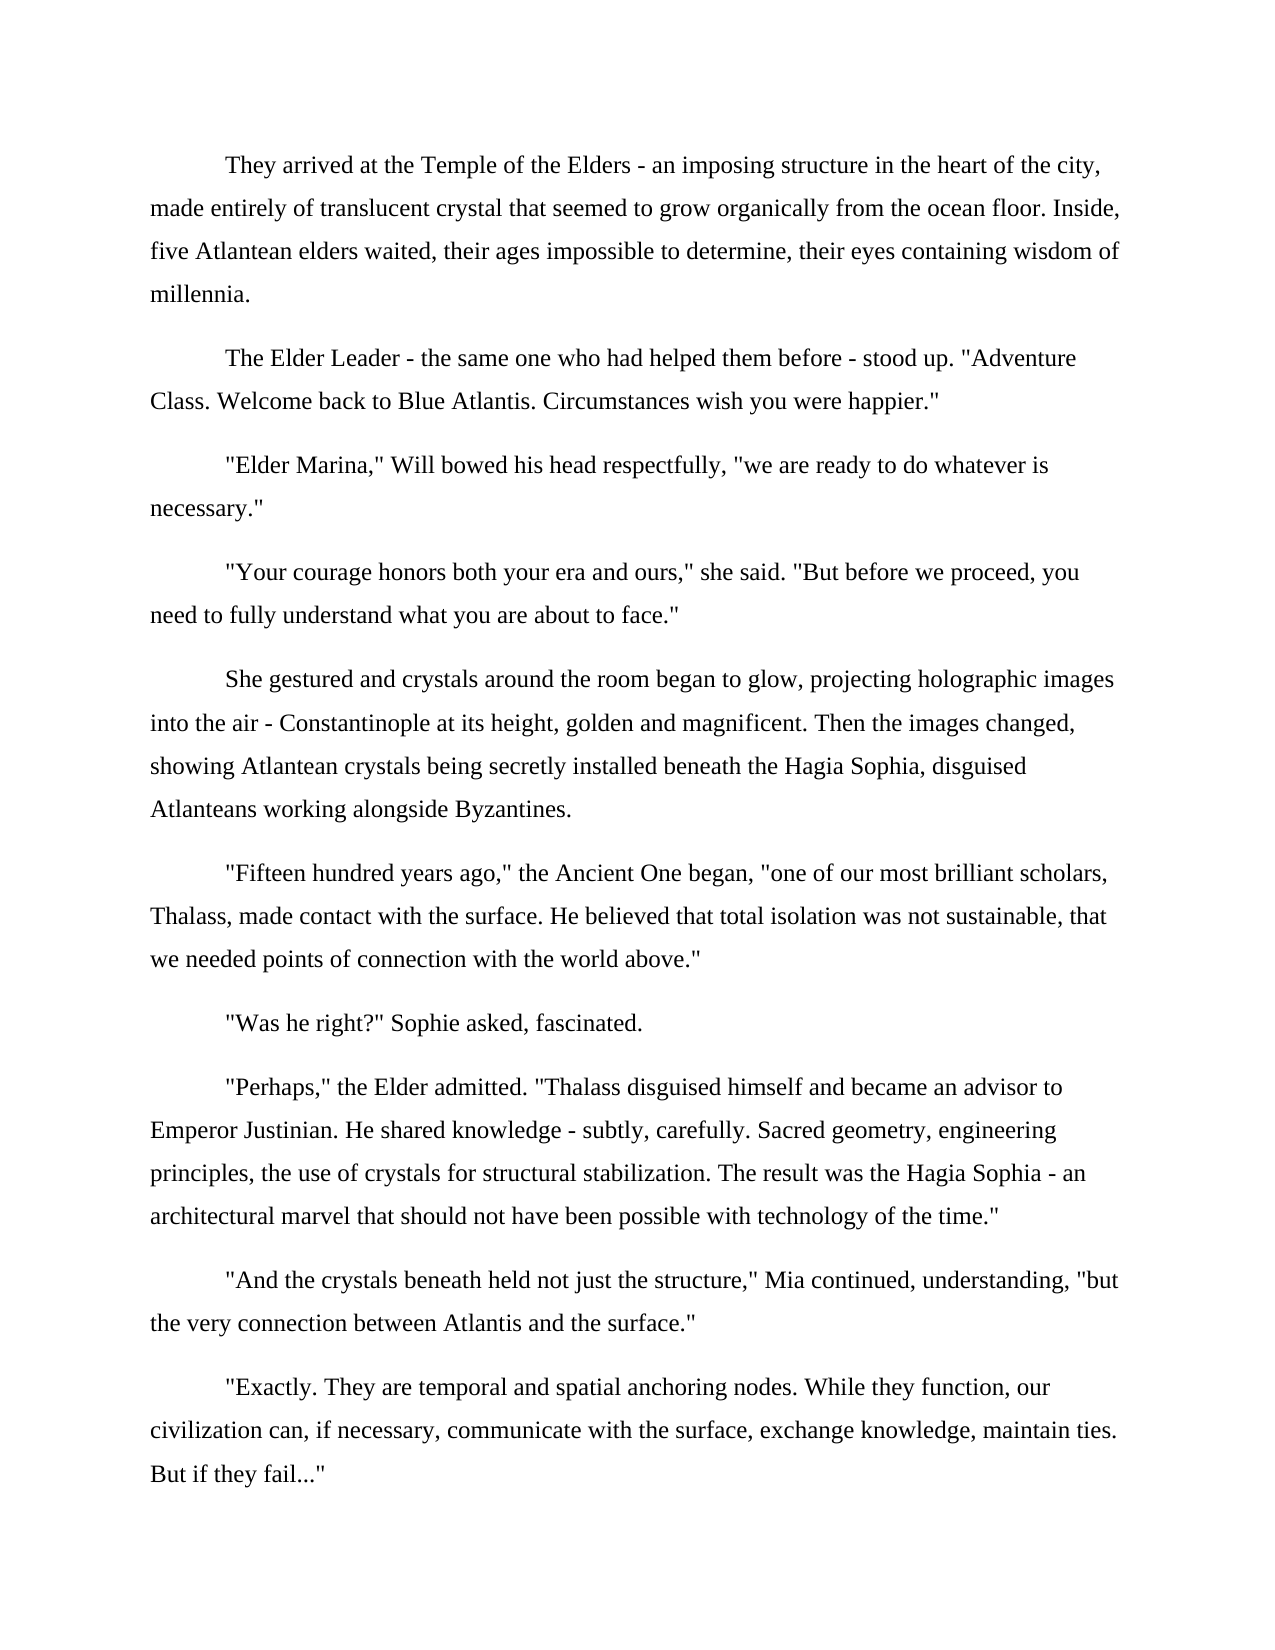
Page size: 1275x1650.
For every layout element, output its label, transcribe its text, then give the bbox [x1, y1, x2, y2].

text The Elder Leader - the same one who had helped them before - stood up. "Adventure Class. Welcome back to Blue Atlantis. Circumstances wish you were happier." [150, 343, 1125, 415]
text "Exactly. They are temporal and spatial anchoring nodes. While they function, our civilization can, if necessary, communicate with the surface, exchange knowledge, maintain ties. But if they fail..." [150, 1372, 1125, 1487]
text "Perhaps," the Elder admitted. "Thalass disguised himself and became an advisor to Emperor Justinian. He shared knowledge - subtly, carefully. Sacred geometry, engineering principles, the use of crystals for structural stabilization. The result was the Hagia Sophia - an architectural marvel that should not have been possible with technology of the time." [150, 1072, 1125, 1230]
text "Was he right?" Sophie asked, fascinated. [150, 1008, 1125, 1037]
text "Fifteen hundred years ago," the Ancient One began, "one of our most brilliant scholars, Thalass, made contact with the surface. He believed that total isolation was not sustainable, that we needed points of connection with the world above." [150, 858, 1125, 973]
text "Elder Marina," Will bowed his head respectfully, "we are ready to do whatever is necessary." [150, 450, 1125, 522]
text They arrived at the Temple of the Elders - an imposing structure in the heart of the city, made entirely of translucent crystal that seemed to grow organically from the ocean floor. Inside, five Atlantean elders waited, their ages impossible to determine, their eyes containing wisdom of millennia. [150, 150, 1125, 308]
text "Your courage honors both your era and ours," she said. "But before we proceed, you need to fully understand what you are about to face." [150, 557, 1125, 629]
text "And the crystals beneath held not just the structure," Mia continued, understanding, "but the very connection between Atlantis and the surface." [150, 1265, 1125, 1337]
text She gestured and crystals around the room began to glow, projecting holographic images into the air - Constantinople at its height, golden and magnificent. Then the images changed, showing Atlantean crystals being secretly installed beneath the Hagia Sophia, disguised Atlanteans working alongside Byzantines. [150, 664, 1125, 823]
